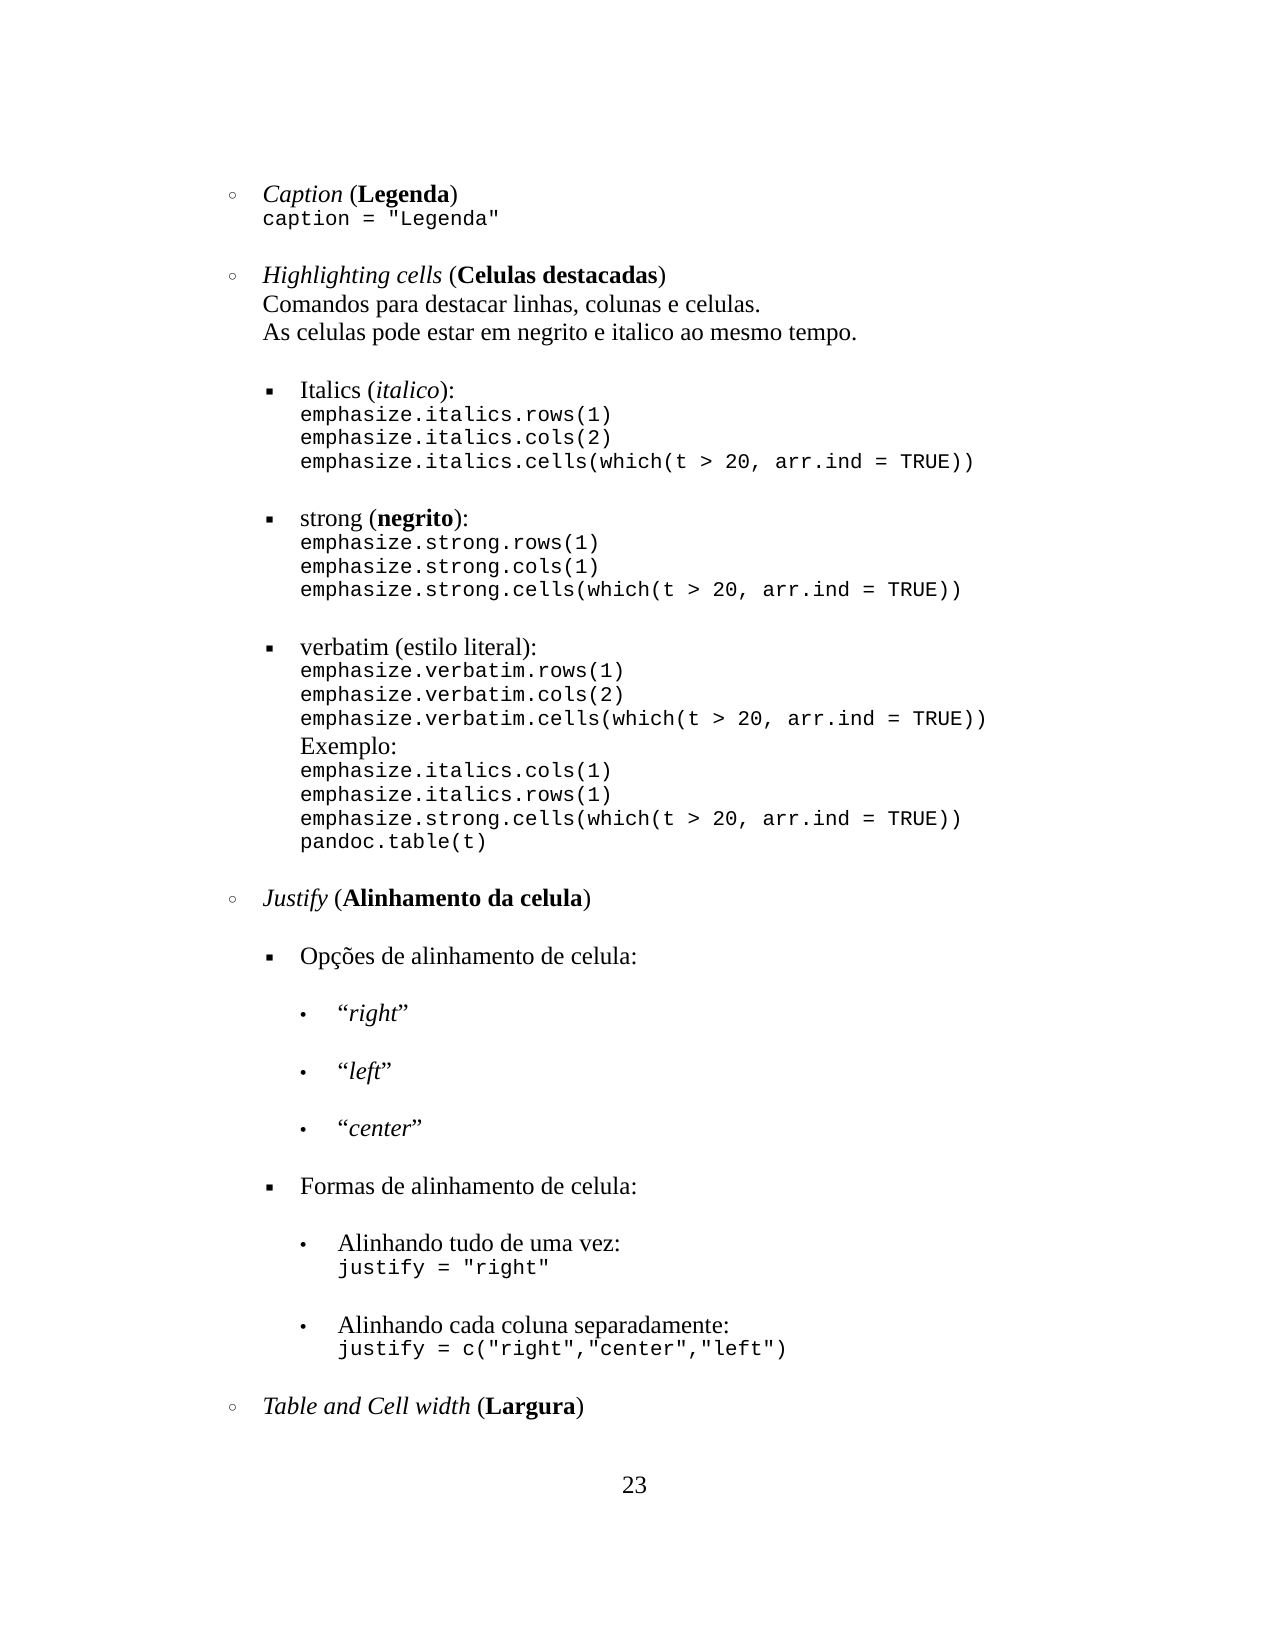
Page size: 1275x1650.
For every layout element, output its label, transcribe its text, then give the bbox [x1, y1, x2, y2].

list Alinhando tudo de uma vez: justify = "right" [300, 1228, 1125, 1310]
list “right” [300, 998, 1125, 1056]
list Formas de alinhamento de celula: [262, 1171, 1125, 1228]
list Opções de alinhamento de celula: [262, 941, 1125, 998]
list Caption (Legenda) caption = "Legenda" [225, 179, 1125, 260]
list Italics (italico): emphasize.italics.rows(1) emphasize.italics.cols(2) emphasize.italics.cells(which(t > 20, arr.ind = TRUE)) [262, 375, 1125, 503]
list Justify (Alinhamento da celula) [225, 883, 1125, 941]
list Highlighting cells (Celulas destacadas) Comandos para destacar linhas, colunas e celulas. As celulas pode estar em negrito e italico ao mesmo tempo. [225, 260, 1125, 375]
list Table and Cell width (Largura) [225, 1391, 1125, 1419]
list “center” [300, 1113, 1125, 1171]
list strong (negrito): emphasize.strong.rows(1) emphasize.strong.cols(1) emphasize.strong.cells(which(t > 20, arr.ind = TRUE)) [262, 503, 1125, 632]
list Alinhando cada coluna separadamente: justify = c("right","center","left") [300, 1310, 1125, 1391]
list [262, 150, 1125, 179]
list verbatim (estilo literal): emphasize.verbatim.rows(1) emphasize.verbatim.cols(2) emphasize.verbatim.cells(which(t > 20, arr.ind = TRUE)) Exemplo: emphasize.italics.cols(1) emphasize.italics.rows(1) emphasize.strong.cells(which(t > 20, arr.ind = TRUE)) pandoc.table(t) [262, 632, 1125, 883]
list “left” [300, 1056, 1125, 1113]
